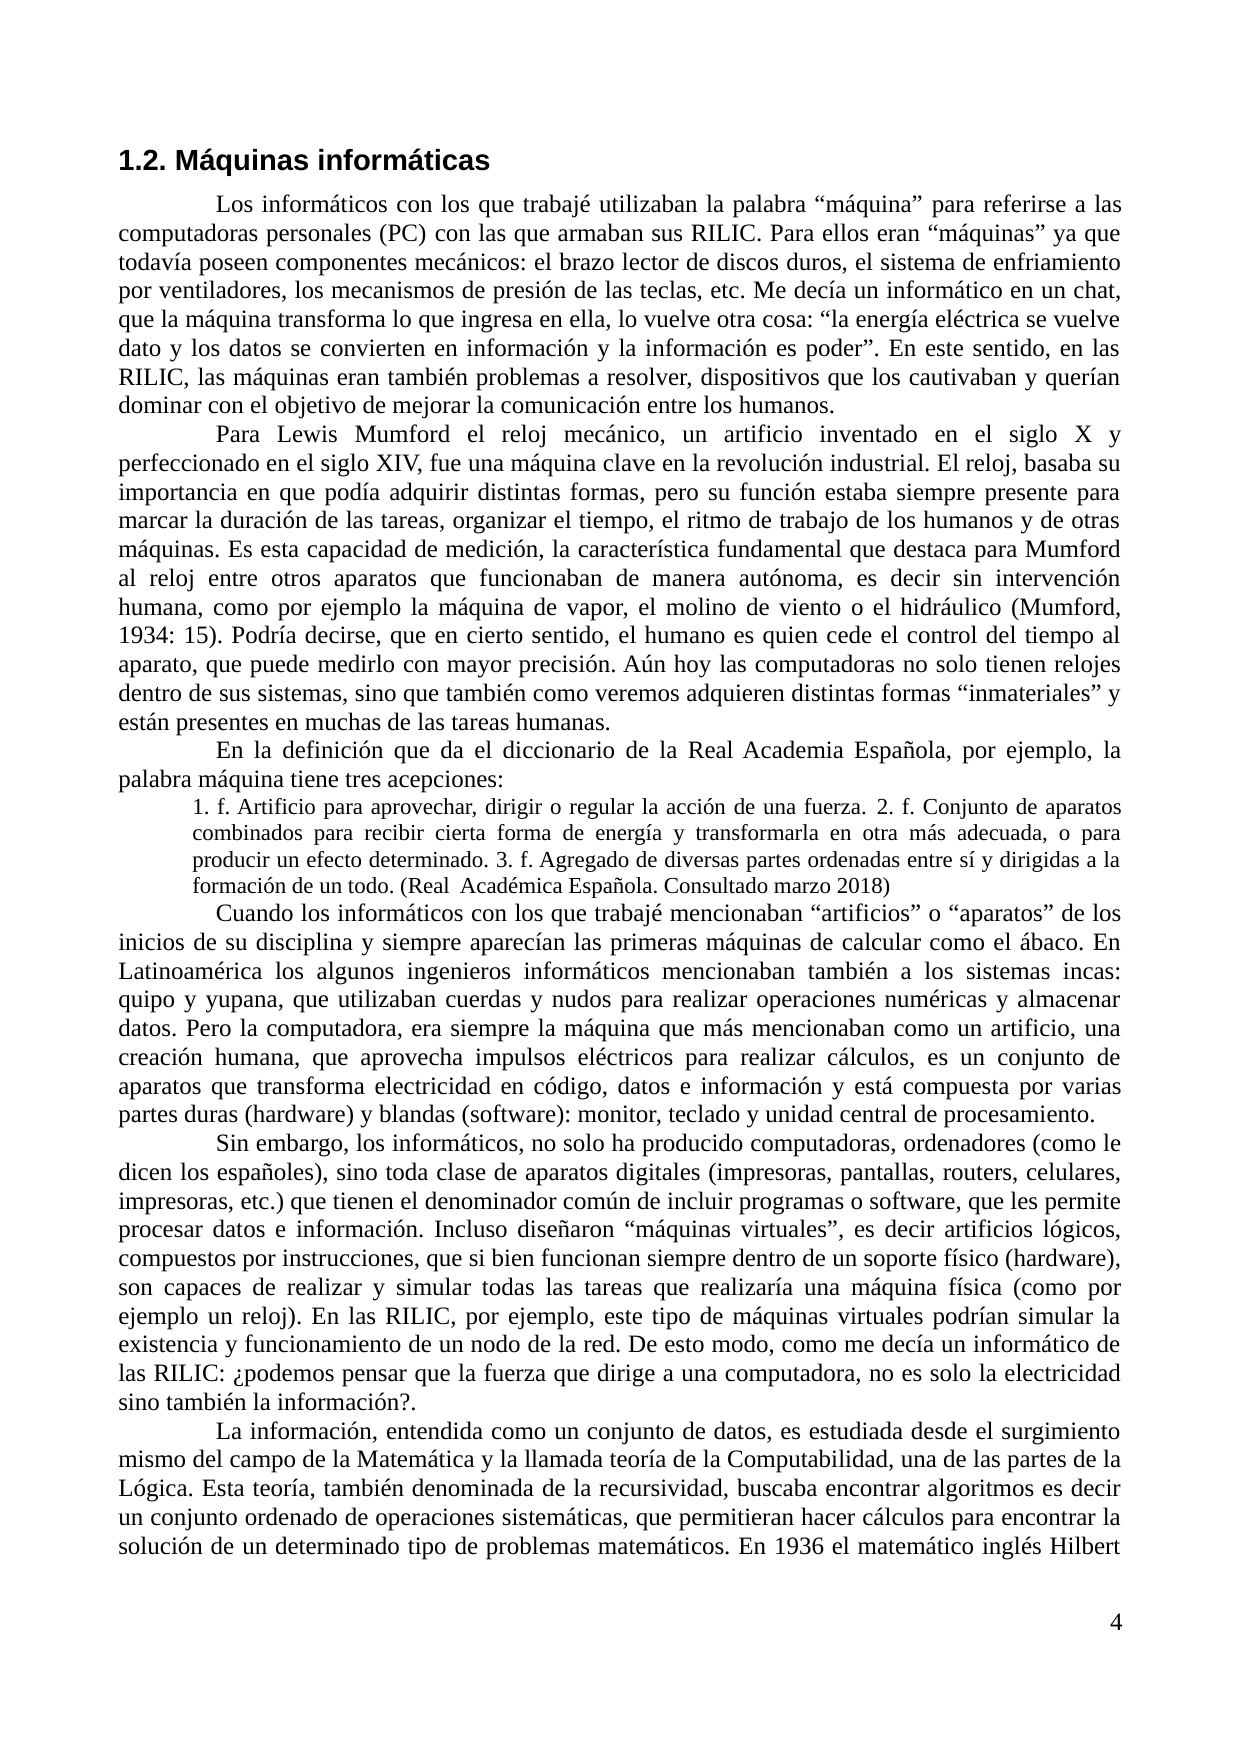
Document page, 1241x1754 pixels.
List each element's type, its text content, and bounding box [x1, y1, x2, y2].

text En la definición que da el diccionario de la Real Academia Española, por ejemplo, la palabra máquina tiene tres acepciones: [118, 735, 1122, 793]
text La información, entendida como un conjunto de datos, es estudiada desde el surgimiento mismo del campo de la Matemática y la llamada teoría de la Computabilidad, una de las partes de la Lógica. Esta teoría, también denominada de la recursividad, buscaba encontrar algoritmos es decir un conjunto ordenado de operaciones sistemáticas, que permitieran hacer cálculos para encontrar la solución de un determinado tipo de problemas matemáticos. En 1936 el matemático inglés Hilbert [118, 1416, 1122, 1559]
subtitle 1.2. Máquinas informáticas [118, 143, 1122, 177]
text Los informáticos con los que trabajé utilizaban la palabra “máquina” para referirse a las computadoras personales (PC) con las que armaban sus RILIC. Para ellos eran “máquinas” ya que todavía poseen componentes mecánicos: el brazo lector de discos duros, el sistema de enfriamiento por ventiladores, los mecanismos de presión de las teclas, etc. Me decía un informático en un chat, que la máquina transforma lo que ingresa en ella, lo vuelve otra cosa: “la energía eléctrica se vuelve dato y los datos se convierten en información y la información es poder”. En este sentido, en las RILIC, las máquinas eran también problemas a resolver, dispositivos que los cautivaban y querían dominar con el objetivo de mejorar la comunicación entre los humanos. [118, 189, 1122, 419]
text Cuando los informáticos con los que trabajé mencionaban “artificios” o “aparatos” de los inicios de su disciplina y siempre aparecían las primeras máquinas de calcular como el ábaco. En Latinoamérica los algunos ingenieros informáticos mencionaban también a los sistemas incas: quipo y yupana, que utilizaban cuerdas y nudos para realizar operaciones numéricas y almacenar datos. Pero la computadora, era siempre la máquina que más mencionaban como un artificio, una creación humana, que aprovecha impulsos eléctricos para realizar cálculos, es un conjunto de aparatos que transforma electricidad en código, datos e información y está compuesta por varias partes duras (hardware) y blandas (software): monitor, teclado y unidad central de procesamiento. [118, 898, 1122, 1128]
text Sin embargo, los informáticos, no solo ha producido computadoras, ordenadores (como le dicen los españoles), sino toda clase de aparatos digitales (impresoras, pantallas, routers, celulares, impresoras, etc.) que tienen el denominador común de incluir programas o software, que les permite procesar datos e información. Incluso diseñaron “máquinas virtuales”, es decir artificios lógicos, compuestos por instrucciones, que si bien funcionan siempre dentro de un soporte físico (hardware), son capaces de realizar y simular todas las tareas que realizaría una máquina física (como por ejemplo un reloj). En las RILIC, por ejemplo, este tipo de máquinas virtuales podrían simular la existencia y funcionamiento de un nodo de la red. De esto modo, como me decía un informático de las RILIC: ¿podemos pensar que la fuerza que dirige a una computadora, no es solo la electricidad sino también la información?. [118, 1128, 1122, 1416]
text 1. f. Artificio para aprovechar, dirigir o regular la acción de una fuerza. 2. f. Conjunto de aparatos combinados para recibir cierta forma de energía y transformarla en otra más adecuada, o para producir un efecto determinado. 3. f. Agregado de diversas partes ordenadas entre sí y dirigidas a la formación de un todo. (Real Académica Española. Consultado marzo 2018) [192, 793, 1122, 898]
text Para Lewis Mumford el reloj mecánico, un artificio inventado en el siglo X y perfeccionado en el siglo XIV, fue una máquina clave en la revolución industrial. El reloj, basaba su importancia en que podía adquirir distintas formas, pero su función estaba siempre presente para marcar la duración de las tareas, organizar el tiempo, el ritmo de trabajo de los humanos y de otras máquinas. Es esta capacidad de medición, la característica fundamental que destaca para Mumford al reloj entre otros aparatos que funcionaban de manera autónoma, es decir sin intervención humana, como por ejemplo la máquina de vapor, el molino de viento o el hidráulico (Mumford, 1934: 15). Podría decirse, que en cierto sentido, el humano es quien cede el control del tiempo al aparato, que puede medirlo con mayor precisión. Aún hoy las computadoras no solo tienen relojes dentro de sus sistemas, sino que también como veremos adquieren distintas formas “inmateriales” y están presentes en muchas de las tareas humanas. [118, 419, 1122, 735]
